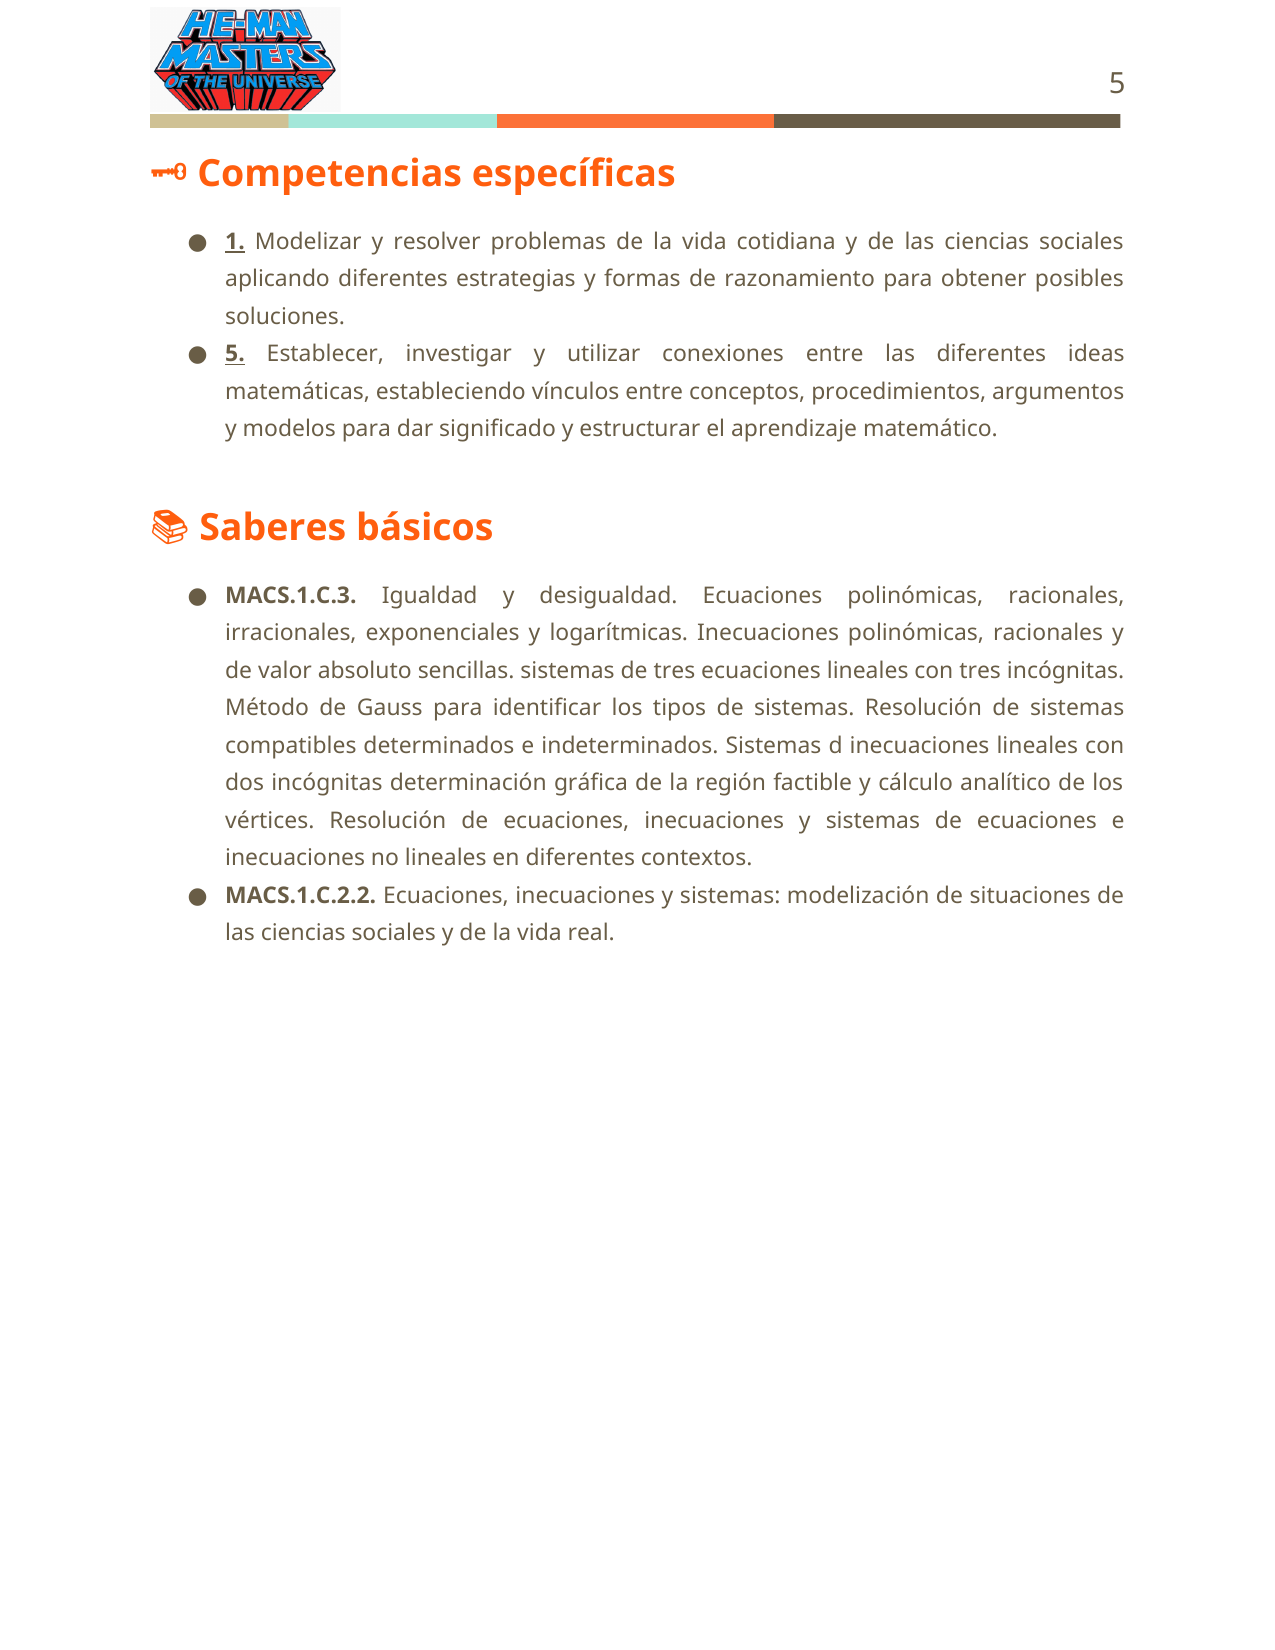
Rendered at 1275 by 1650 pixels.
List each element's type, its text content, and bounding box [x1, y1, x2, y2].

subtitle 🗝️ Competencias específicas [150, 146, 1125, 197]
picture [150, 114, 1121, 128]
list 5. Establecer, investigar y utilizar conexiones entre las diferentes ideas matemáticas, estableciendo vínculos entre conceptos, procedimientos, argumentos y modelos para dar significado y estructurar el aprendizaje matemático. [187, 337, 1125, 443]
subtitle 📚 Saberes básicos [150, 500, 1125, 551]
list 1. Modelizar y resolver problemas de la vida cotidiana y de las ciencias sociales aplicando diferentes estrategias y formas de razonamiento para obtener posibles soluciones. [187, 225, 1125, 331]
list MACS.1.C.3. Igualdad y desigualdad. Ecuaciones polinómicas, racionales, irracionales, exponenciales y logarítmicas. Inecuaciones polinómicas, racionales y de valor absoluto sencillas. sistemas de tres ecuaciones lineales con tres incógnitas. Método de Gauss para identificar los tipos de sistemas. Resolución de sistemas compatibles determinados e indeterminados. Sistemas d inecuaciones lineales con dos incógnitas determinación gráfica de la región factible y cálculo analítico de los vértices. Resolución de ecuaciones, inecuaciones y sistemas de ecuaciones e inecuaciones no lineales en diferentes contextos. [187, 579, 1125, 872]
picture [150, 7, 341, 112]
list MACS.1.C.2.2. Ecuaciones, inecuaciones y sistemas: modelización de situaciones de las ciencias sociales y de la vida real. [187, 879, 1125, 947]
